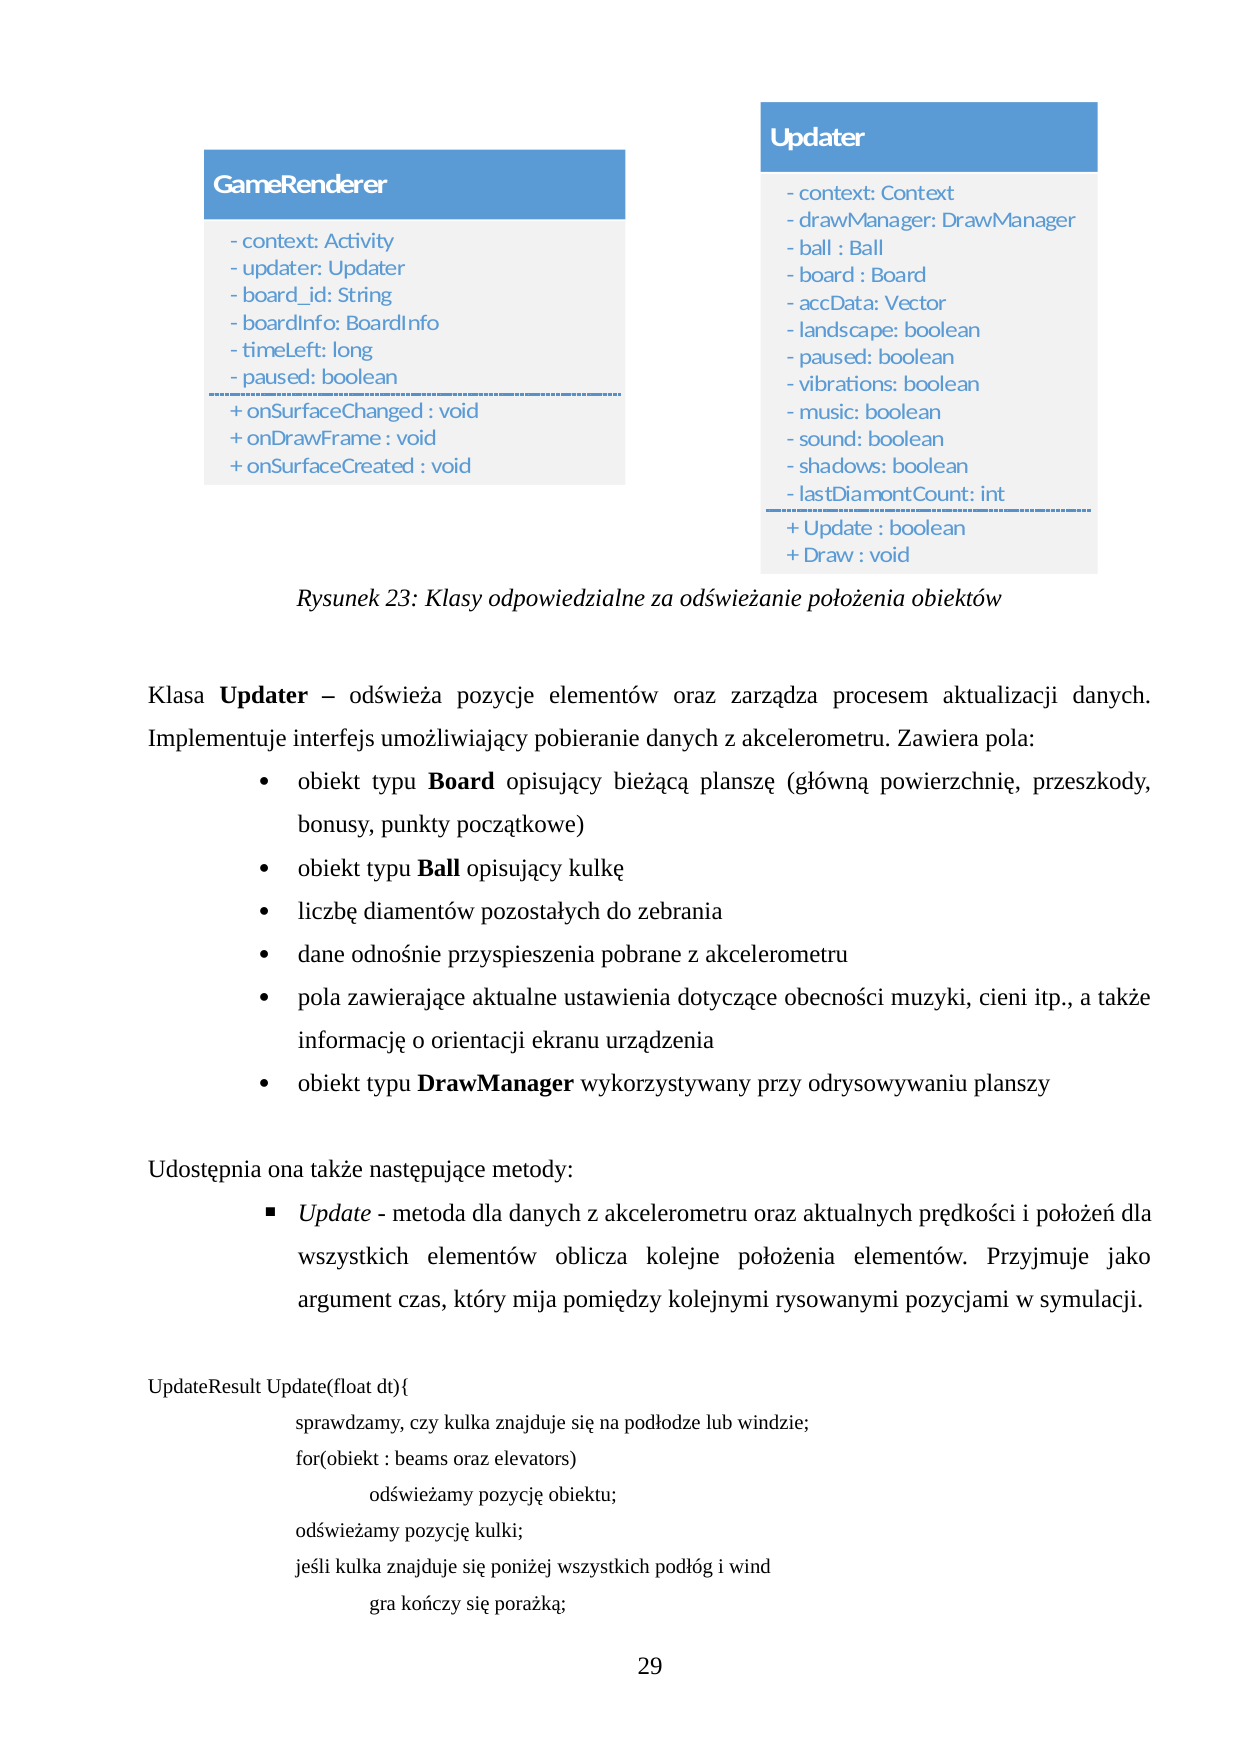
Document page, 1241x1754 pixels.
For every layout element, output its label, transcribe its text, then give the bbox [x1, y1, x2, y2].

text odświeżamy pozycję obiektu; [148, 1482, 1152, 1506]
text Klasa Updater – odświeża pozycje elementów oraz zarządza procesem aktualizacji danych. Implementuje interfejs umożliwiający pobieranie danych z akcelerometru. Zawiera pola: [148, 680, 1152, 752]
list pola zawierające aktualne ustawienia dotyczące obecności muzyki, cieni itp., a także informację o orientacji ekranu urządzenia [260, 982, 1152, 1054]
list obiekt typu Ball opisujący kulkę [260, 853, 1152, 881]
text sprawdzamy, czy kulka znajduje się na podłodze lub windzie; [148, 1410, 1152, 1434]
list Update - metoda dla danych z akcelerometru oraz aktualnych prędkości i położeń dla wszystkich elementów oblicza kolejne położenia elementów. Przyjmuje jako argument czas, który mija pomiędzy kolejnymi rysowanymi pozycjami w symulacji. [260, 1198, 1152, 1313]
list obiekt typu Board opisujący bieżącą planszę (główną powierzchnię, przeszkody, bonusy, punkty początkowe) [260, 766, 1152, 838]
text odświeżamy pozycję kulki; [148, 1518, 1152, 1542]
text Udostępnia ona także następujące metody: [148, 1154, 1152, 1183]
list obiekt typu DrawManager wykorzystywany przy odrysowywaniu planszy [260, 1068, 1152, 1097]
text jeśli kulka znajduje się poniżej wszystkich podłóg i wind [148, 1554, 1152, 1578]
text UpdateResult Update(float dt){ [148, 1374, 1152, 1398]
list liczbę diamentów pozostałych do zebrania [260, 896, 1152, 924]
list dane odnośnie przyspieszenia pobrane z akcelerometru [260, 939, 1152, 968]
text for(obiekt : beams oraz elevators) [148, 1446, 1152, 1470]
text gra kończy się porażką; [148, 1590, 1152, 1614]
text Rysunek 23: Klasy odpowiedzialne za odświeżanie położenia obiektów [198, 581, 1102, 611]
